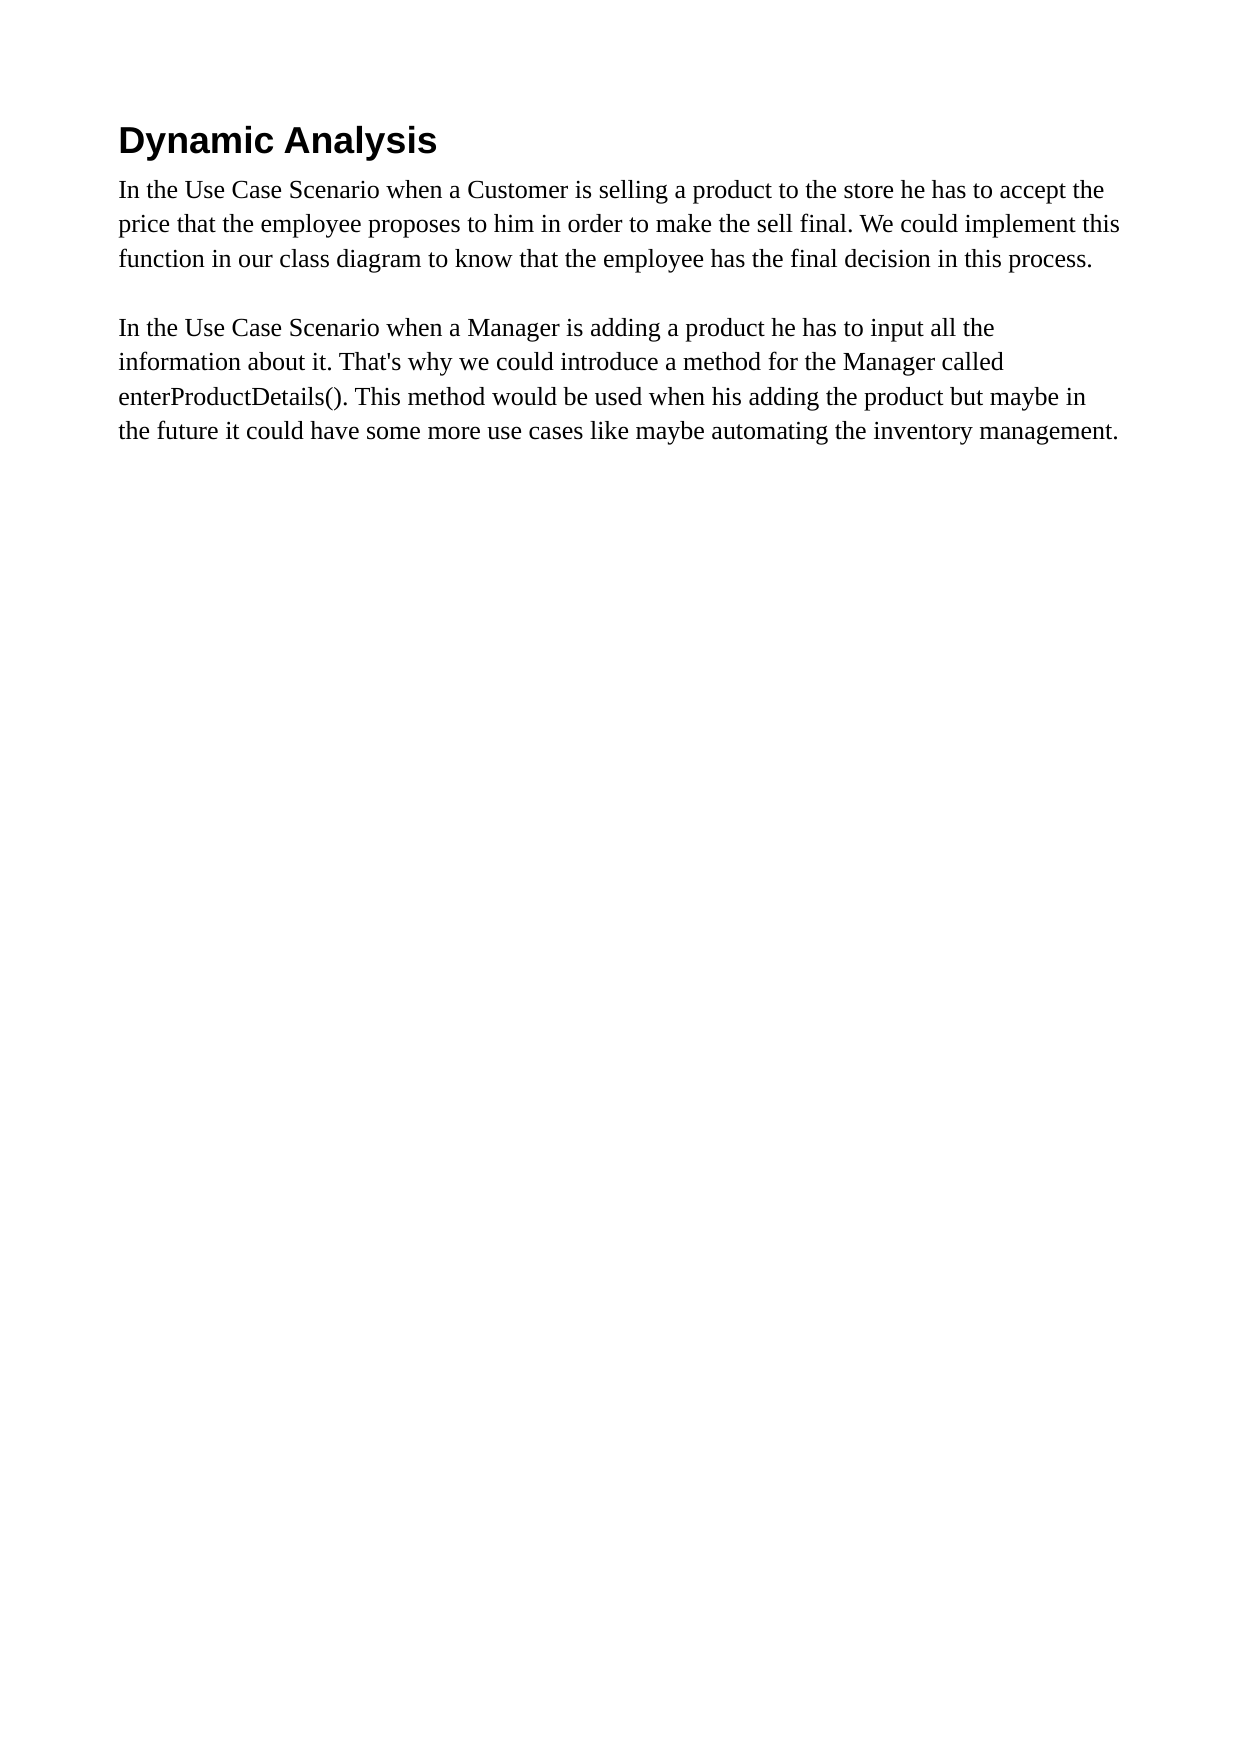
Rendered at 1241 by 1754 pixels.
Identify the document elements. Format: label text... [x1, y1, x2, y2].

subtitle Dynamic Analysis [118, 118, 1122, 161]
text In the Use Case Scenario when a Customer is selling a product to the store he has to accept the price that the employee proposes to him in order to make the sell final. We could implement this function in our class diagram to know that the employee has the final decision in this process. In the Use Case Scenario when a Manager is adding a product he has to input all the information about it. That's why we could introduce a method for the Manager called enterProductDetails(). This method would be used when his adding the product but maybe in the future it could have some more use cases like maybe automating the inventory management. [118, 174, 1122, 445]
